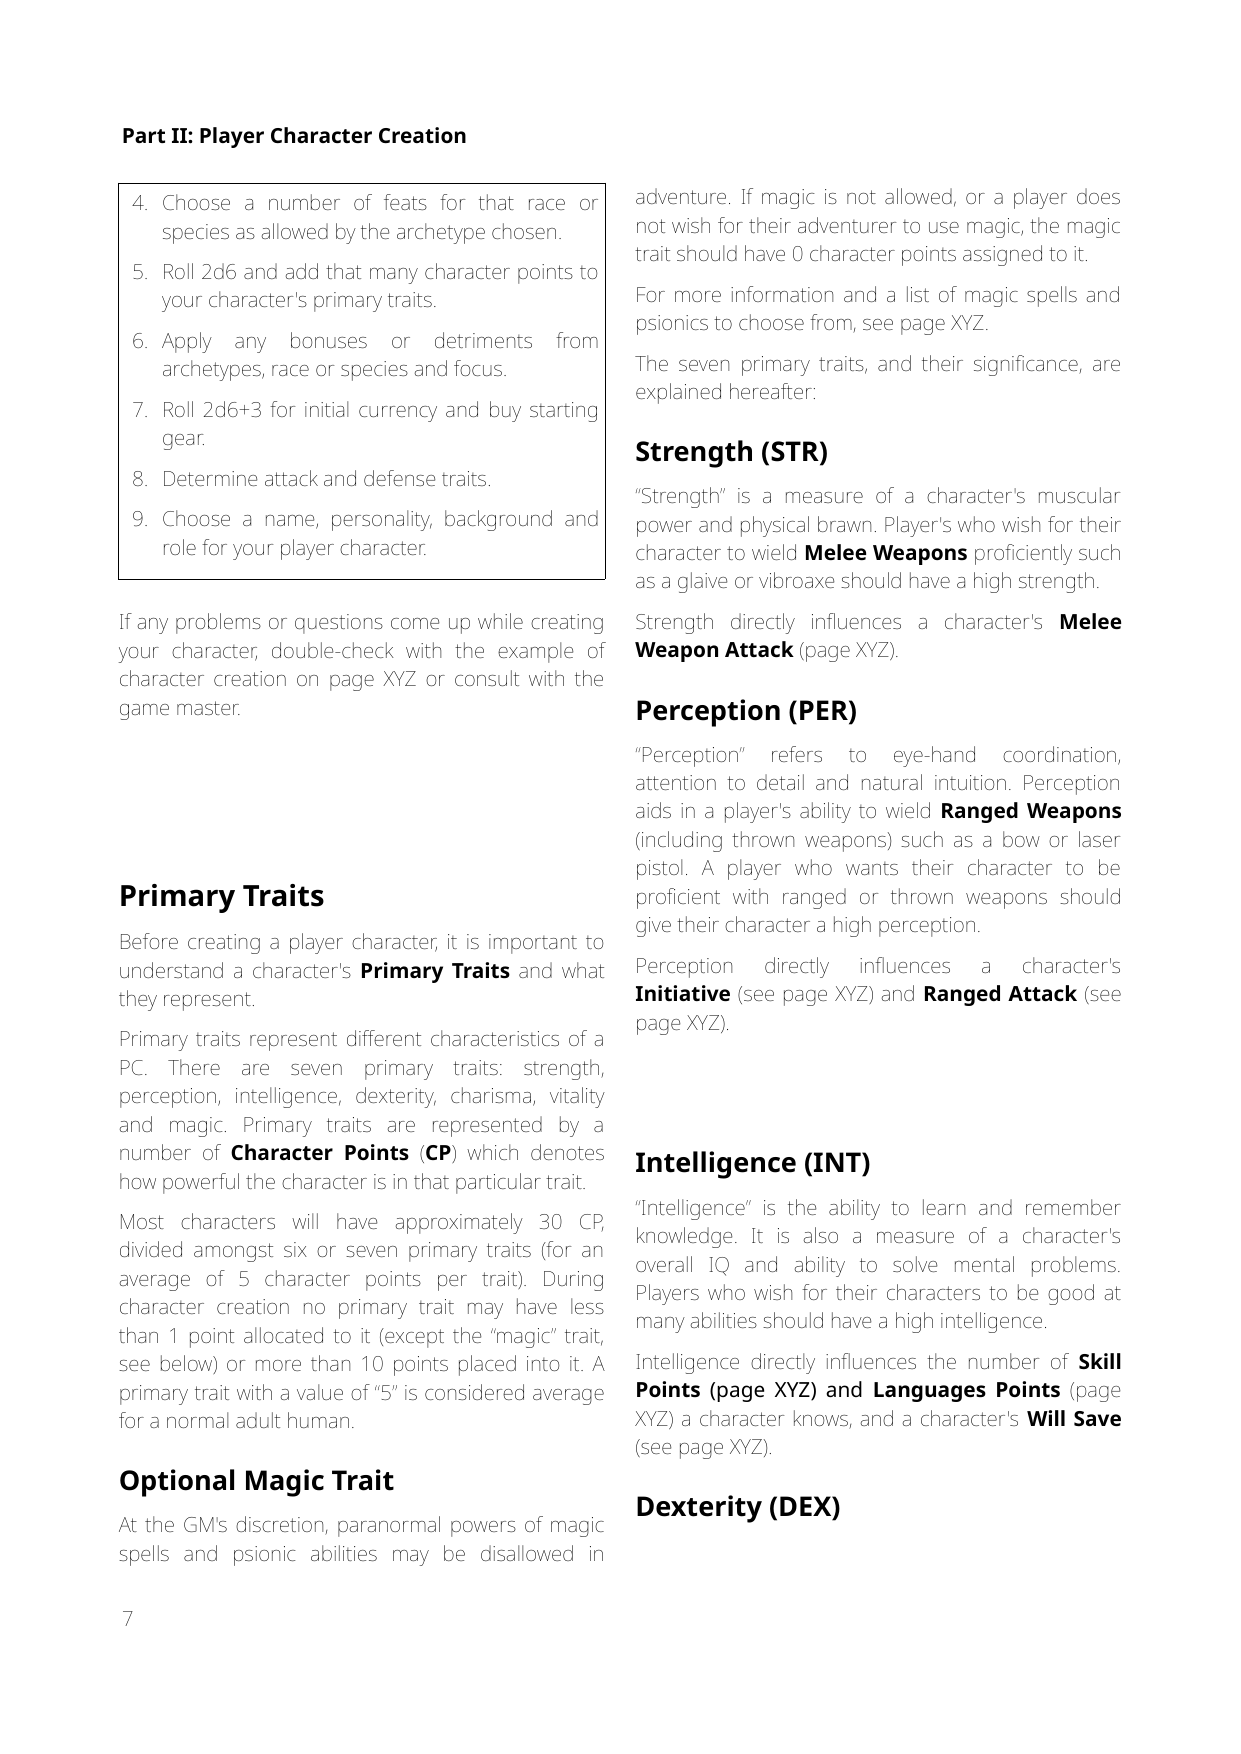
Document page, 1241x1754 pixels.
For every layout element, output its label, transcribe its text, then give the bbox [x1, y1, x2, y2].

text Strength (STR) [635, 432, 1122, 469]
text For more information and a list of magic spells and psionics to choose from, see page XYZ. [635, 280, 1122, 337]
table_header Character Creation Summary: Choose an archetype. You may dual-arch between two archetypes. Choose a race or species. Choose a focus for that race or species. Choose a number of feats for that race or species as allowed by the archetype chosen. Roll 2d6 and add that many character points to your character's primary traits. Apply any bonuses or detriments from archetypes, race or species and focus. Roll 2d6+3 for initial currency and buy starting gear. Determine attack and defense traits. Choose a name, personality, background and role for your player character. [119, 184, 605, 579]
text Dexterity (DEX) [635, 1488, 1122, 1524]
text “Perception” refers to eye-hand coordination, attention to detail and natural intuition. Perception aids in a player's ability to wield Ranged Weapons (including thrown weapons) such as a bow or laser pistol. A player who wants their character to be proficient with ranged or thrown weapons should give their character a high perception. [635, 740, 1122, 939]
text Before creating a player character, it is important to understand a character's Primary Traits and what they represent. [118, 927, 605, 1013]
text Perception directly influences a character's Initiative (see page XYZ) and Ranged Attack (see page XYZ). [635, 951, 1122, 1036]
text Perception (PER) [635, 691, 1122, 728]
text The seven primary traits, and their significance, are explained hereafter: [635, 349, 1122, 406]
text adventure. If magic is not allowed, or a player does not wish for their adventurer to use magic, the magic trait should have 0 character points assigned to it. [635, 182, 1122, 268]
text Intelligence (INT) [635, 1144, 1122, 1181]
text At the GM's discretion, paranormal powers of magic spells and psionic abilities may be disallowed in [118, 1511, 605, 1567]
text “Strength” is a measure of a character's muscular power and physical brawn. Player's who wish for their character to wield Melee Weapons proficiently such as a glaive or vibroaxe should have a high strength. [635, 481, 1122, 595]
text Most characters will have approximately 30 CP, divided amongst six or seven primary traits (for an average of 5 character points per trait). During character creation no primary trait may have less than 1 point allocated to it (except the “magic” trait, see below) or more than 10 points placed into it. A primary trait with a value of “5” is considered average for a normal adult human. [118, 1207, 605, 1435]
text Intelligence directly influences the number of Skill Points (page XYZ) and Languages Points (page XYZ) a character knows, and a character's Will Save (see page XYZ). [635, 1347, 1122, 1461]
text Strength directly influences a character's Melee Weapon Attack (page XYZ). [635, 607, 1122, 664]
text Optional Magic Trait [118, 1462, 605, 1498]
text “Intelligence” is the ability to learn and remember knowledge. It is also a measure of a character's overall IQ and ability to solve mental problems. Players who wish for their characters to be good at many abilities should have a high intelligence. [635, 1193, 1122, 1335]
subtitle Primary Traits [118, 875, 605, 915]
text If any problems or questions come up while creating your character, double-check with the example of character creation on page XYZ or consult with the game master. [118, 580, 605, 721]
text Primary traits represent different characteristics of a PC. There are seven primary traits: strength, perception, intelligence, dexterity, charisma, vitality and magic. Primary traits are represented by a number of Character Points (CP) which denotes how powerful the character is in that particular trait. [118, 1024, 605, 1195]
